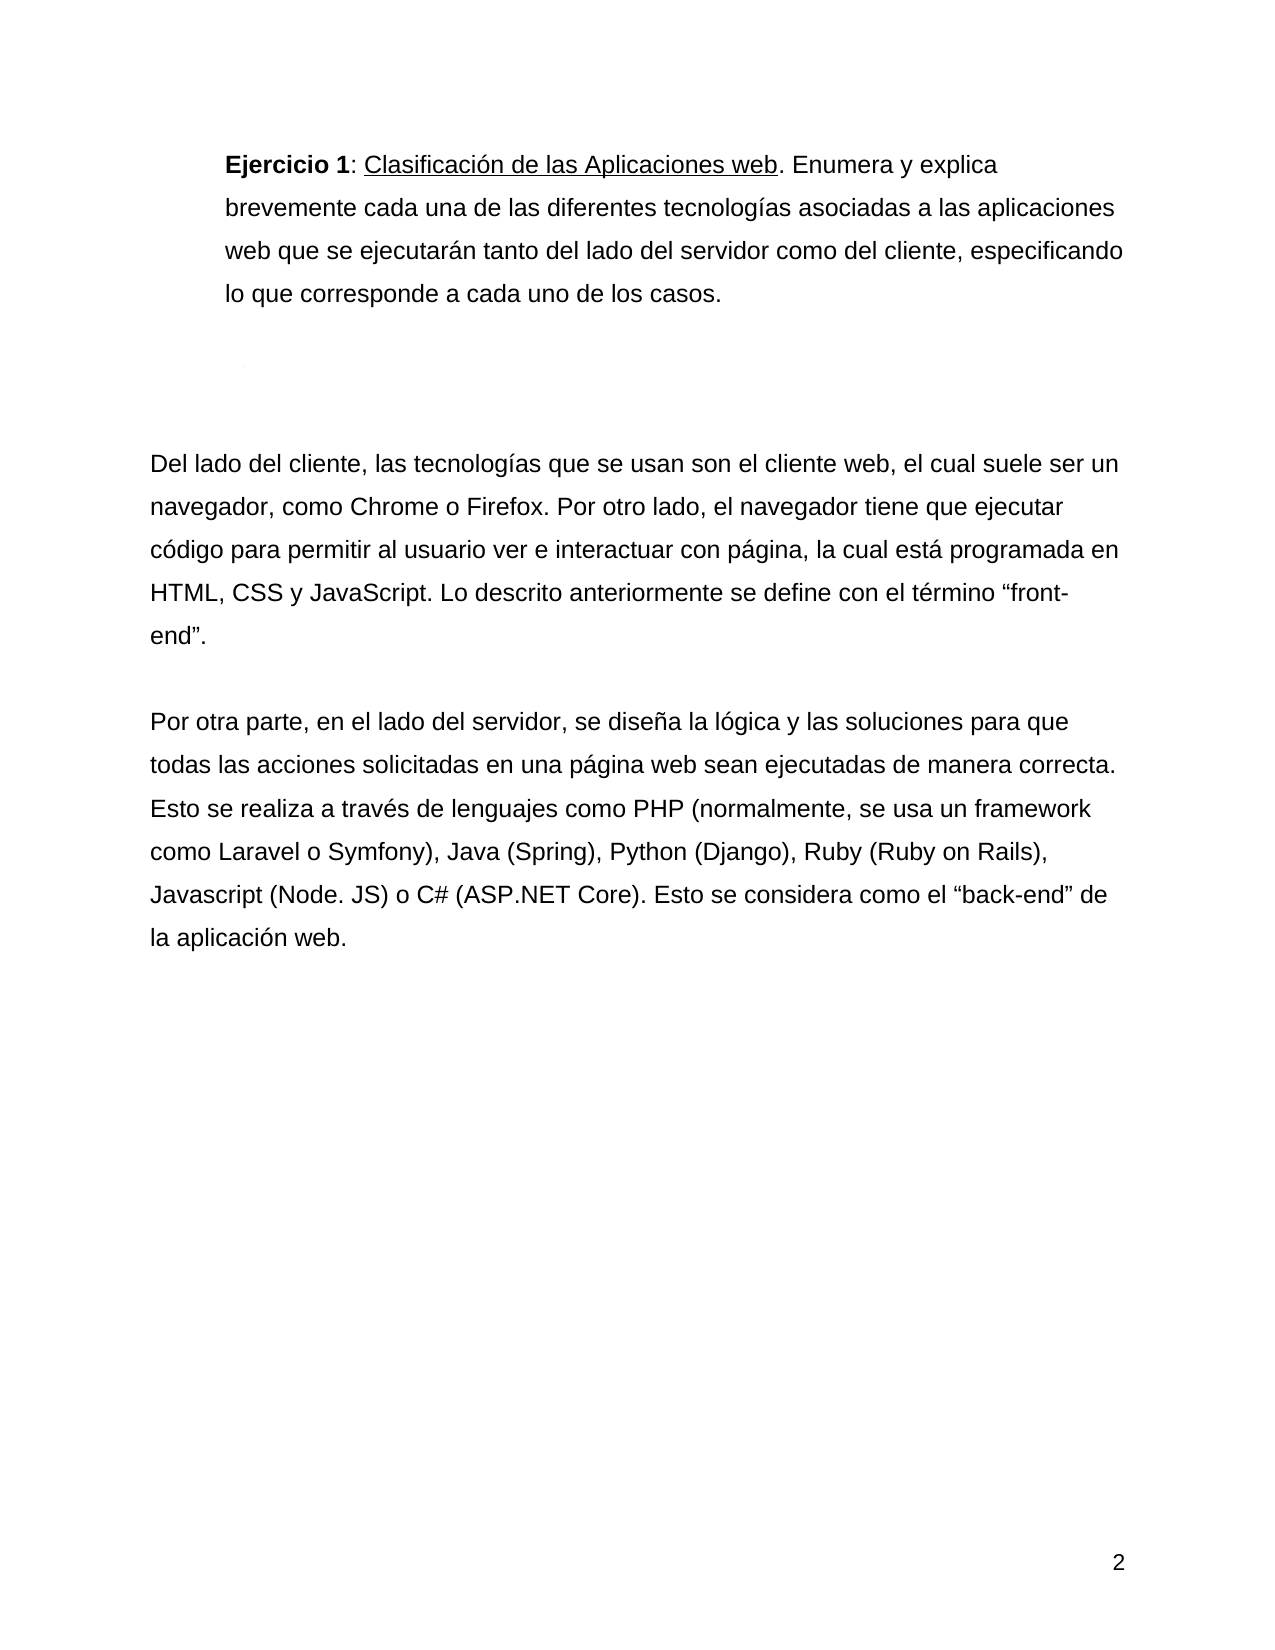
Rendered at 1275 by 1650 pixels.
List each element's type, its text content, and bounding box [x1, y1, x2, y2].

text Del lado del cliente, las tecnologías que se usan son el cliente web, el cual suele ser un navegador, como Chrome o Firefox. Por otro lado, el navegador tiene que ejecutar código para permitir al usuario ver e interactuar con página, la cual está programada en HTML, CSS y JavaScript. Lo descrito anteriormente se define con el término “front-end”. [150, 448, 1125, 650]
subtitle Ejercicio 1: Clasificación de las Aplicaciones web. Enumera y explica brevemente cada una de las diferentes tecnologías asociadas a las aplicaciones web que se ejecutarán tanto del lado del servidor como del cliente, especificando lo que corresponde a cada uno de los casos. [225, 150, 1125, 308]
text Por otra parte, en el lado del servidor, se diseña la lógica y las soluciones para que todas las acciones solicitadas en una página web sean ejecutadas de manera correcta. Esto se realiza a través de lenguajes como PHP (normalmente, se usa un framework como Laravel o Symfony), Java (Spring), Python (Django), Ruby (Ruby on Rails), Javascript (Node. JS) o C# (ASP.NET Core). Esto se considera como el “back-end” de la aplicación web. [150, 707, 1125, 952]
